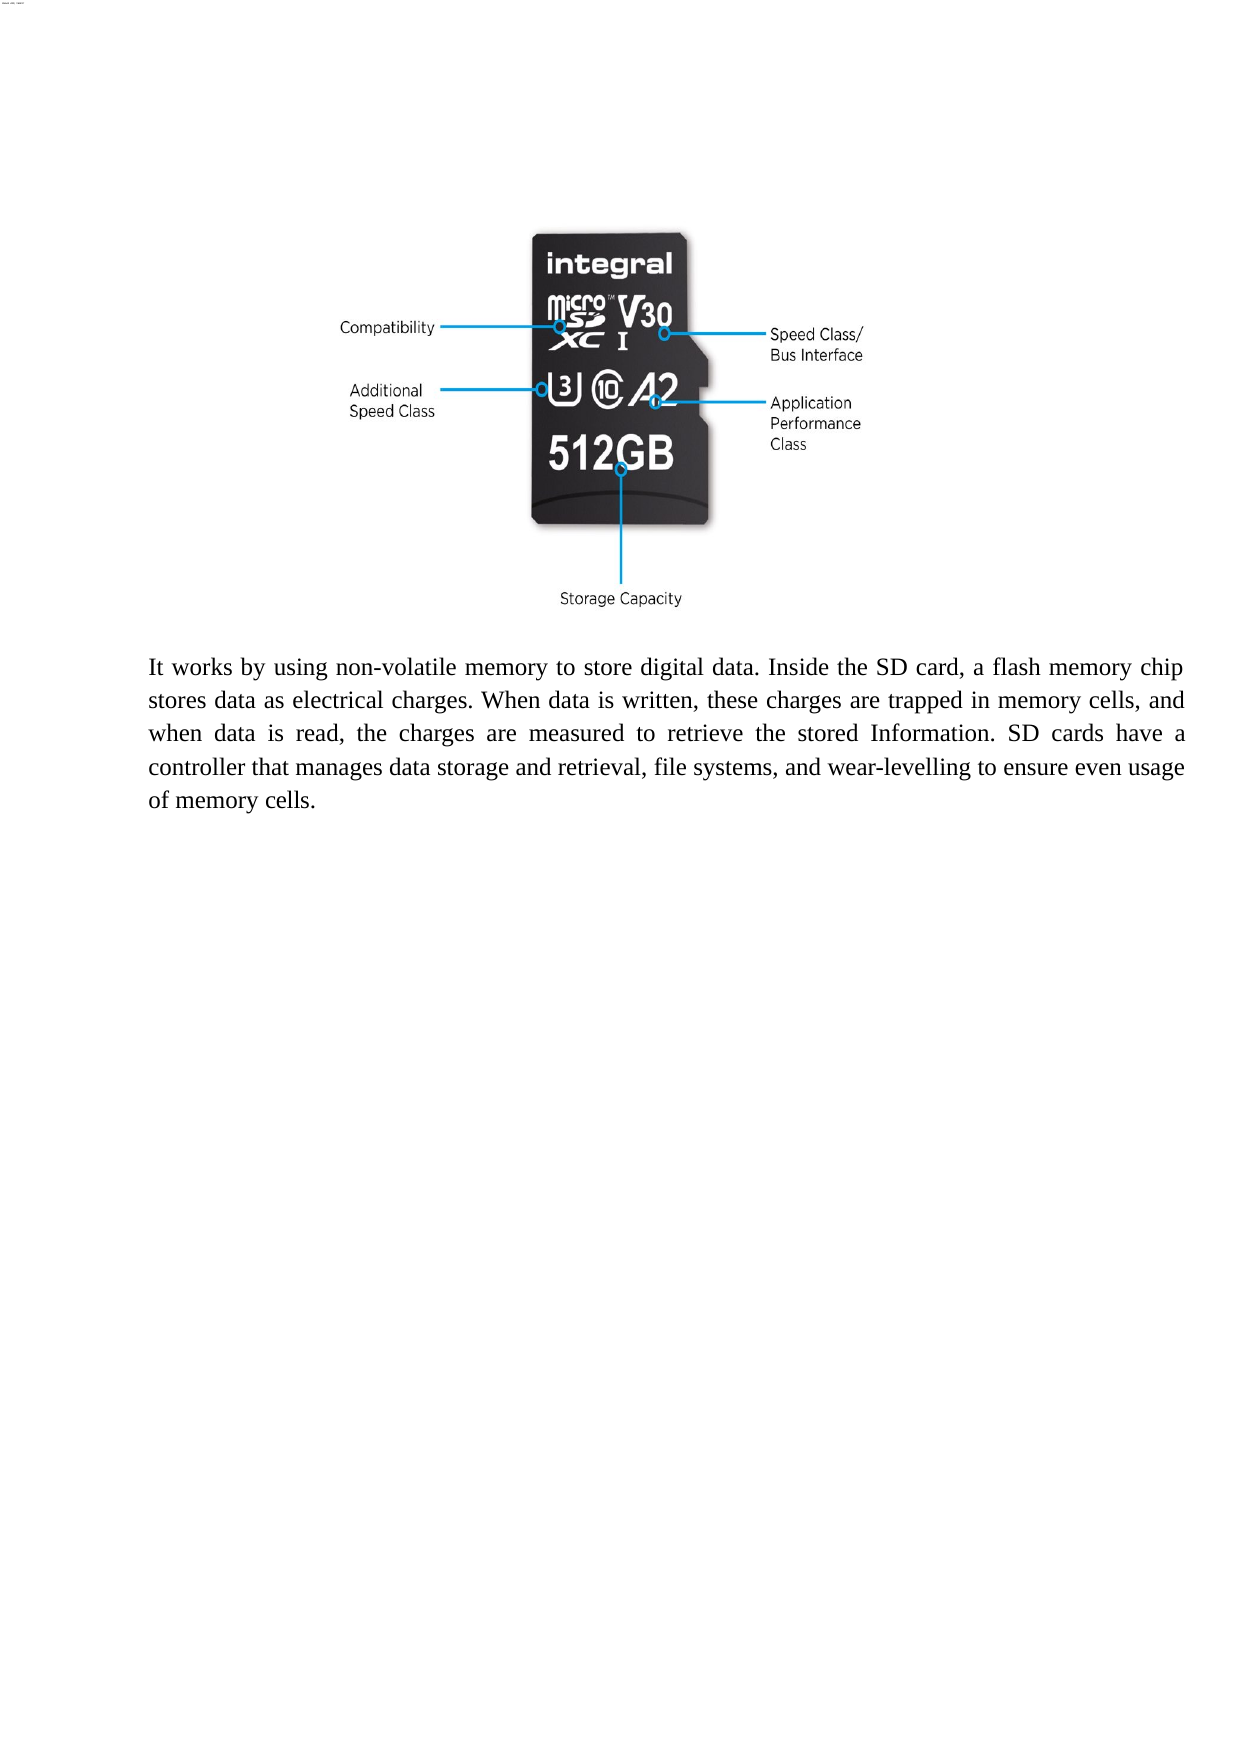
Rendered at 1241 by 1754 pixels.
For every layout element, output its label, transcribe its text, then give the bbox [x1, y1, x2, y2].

text It works by using non-volatile memory to store digital data. Inside the SD card, a flash memory chip stores data as electrical charges. When data is written, these charges are trapped in memory cells, and when data is read, the charges are measured to retrieve the stored Information. SD cards have a controller that manages data storage and retrieval, file systems, and wear-levelling to ensure even usage of memory cells. [148, 652, 1186, 814]
picture [310, 204, 904, 621]
